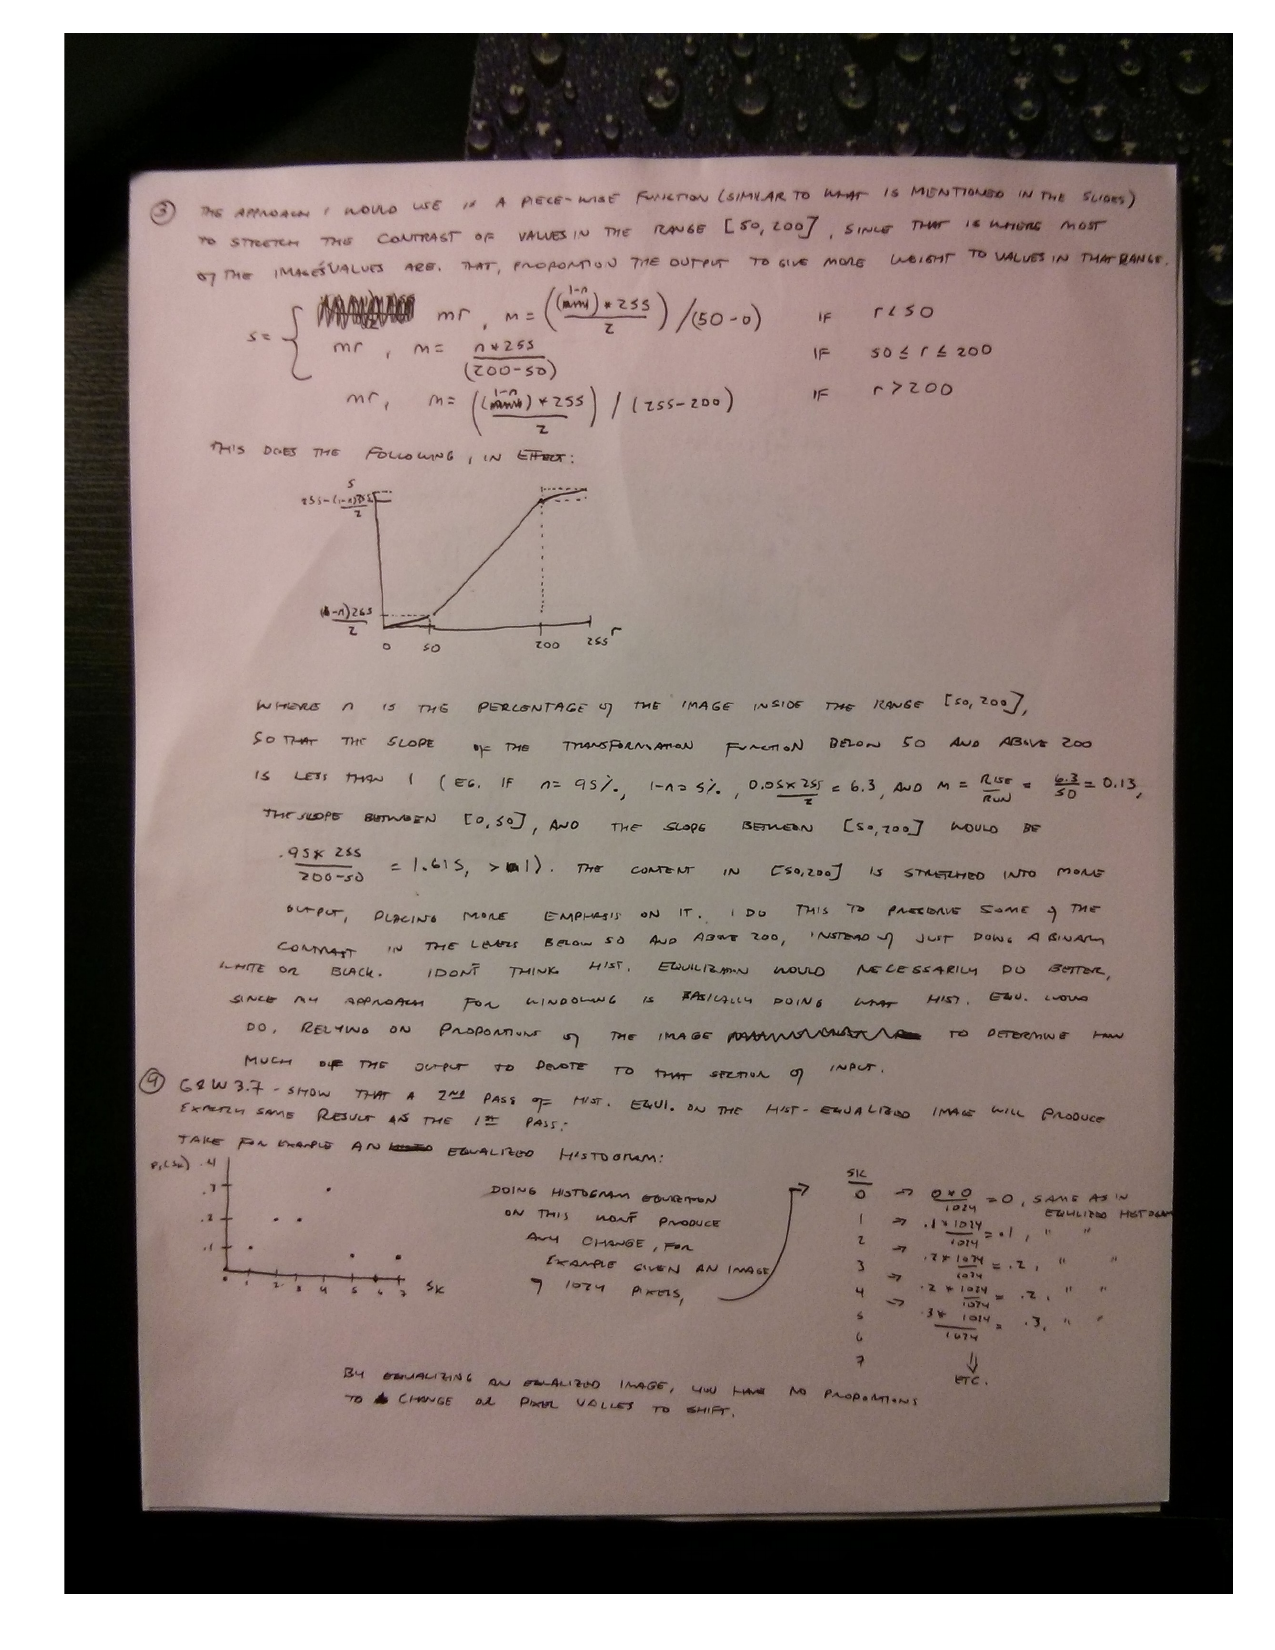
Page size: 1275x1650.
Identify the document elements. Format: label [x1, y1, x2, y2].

picture [64, 33, 1233, 1594]
